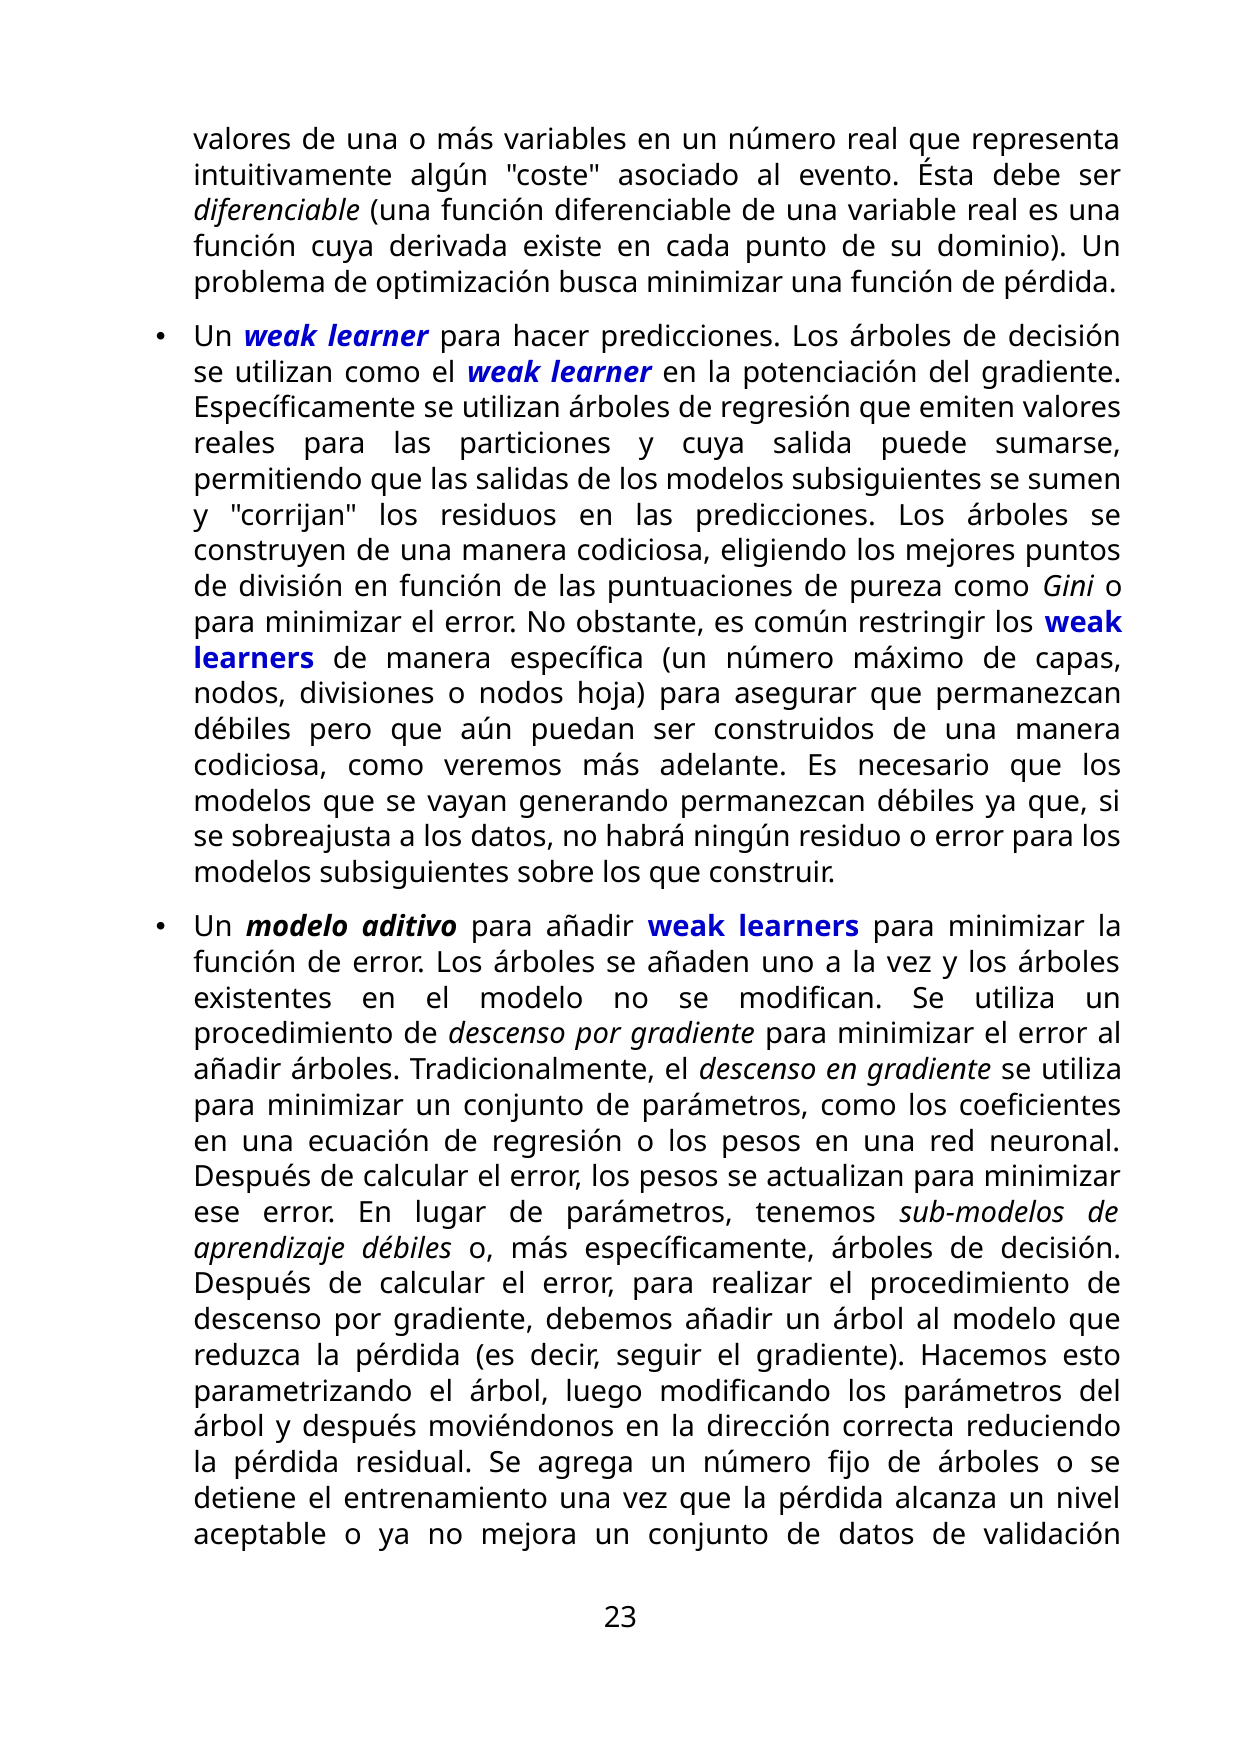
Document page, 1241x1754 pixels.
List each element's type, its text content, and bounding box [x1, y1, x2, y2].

list valores de una o más variables en un número real que representa intuitivamente algún "coste" asociado al evento. Ésta debe ser diferenciable (una función diferenciable de una variable real es una función cuya derivada existe en cada punto de su dominio). Un problema de optimización busca minimizar una función de pérdida. [156, 118, 1122, 301]
list Un modelo aditivo para añadir weak learners para minimizar la función de error. Los árboles se añaden uno a la vez y los árboles existentes en el modelo no se modifican. Se utiliza un procedimiento de descenso por gradiente para minimizar el error al añadir árboles. Tradicionalmente, el descenso en gradiente se utiliza para minimizar un conjunto de parámetros, como los coeficientes en una ecuación de regresión o los pesos en una red neuronal. Después de calcular el error, los pesos se actualizan para minimizar ese error. En lugar de parámetros, tenemos sub-modelos de aprendizaje débiles o, más específicamente, árboles de decisión. Después de calcular el error, para realizar el procedimiento de descenso por gradiente, debemos añadir un árbol al modelo que reduzca la pérdida (es decir, seguir el gradiente). Hacemos esto parametrizando el árbol, luego modificando los parámetros del árbol y después moviéndonos en la dirección correcta reduciendo la pérdida residual. Se agrega un número fijo de árboles o se detiene el entrenamiento una vez que la pérdida alcanza un nivel aceptable o ya no mejora un conjunto de datos de validación [156, 906, 1122, 1553]
list Un weak learner para hacer predicciones. Los árboles de decisión se utilizan como el weak learner en la potenciación del gradiente. Específicamente se utilizan árboles de regresión que emiten valores reales para las particiones y cuya salida puede sumarse, permitiendo que las salidas de los modelos subsiguientes se sumen y "corrijan" los residuos en las predicciones. Los árboles se construyen de una manera codiciosa, eligiendo los mejores puntos de división en función de las puntuaciones de pureza como Gini o para minimizar el error. No obstante, es común restringir los weak learners de manera específica (un número máximo de capas, nodos, divisiones o nodos hoja) para asegurar que permanezcan débiles pero que aún puedan ser construidos de una manera codiciosa, como veremos más adelante. Es necesario que los modelos que se vayan generando permanezcan débiles ya que, si se sobreajusta a los datos, no habrá ningún residuo o error para los modelos subsiguientes sobre los que construir. [156, 315, 1122, 891]
